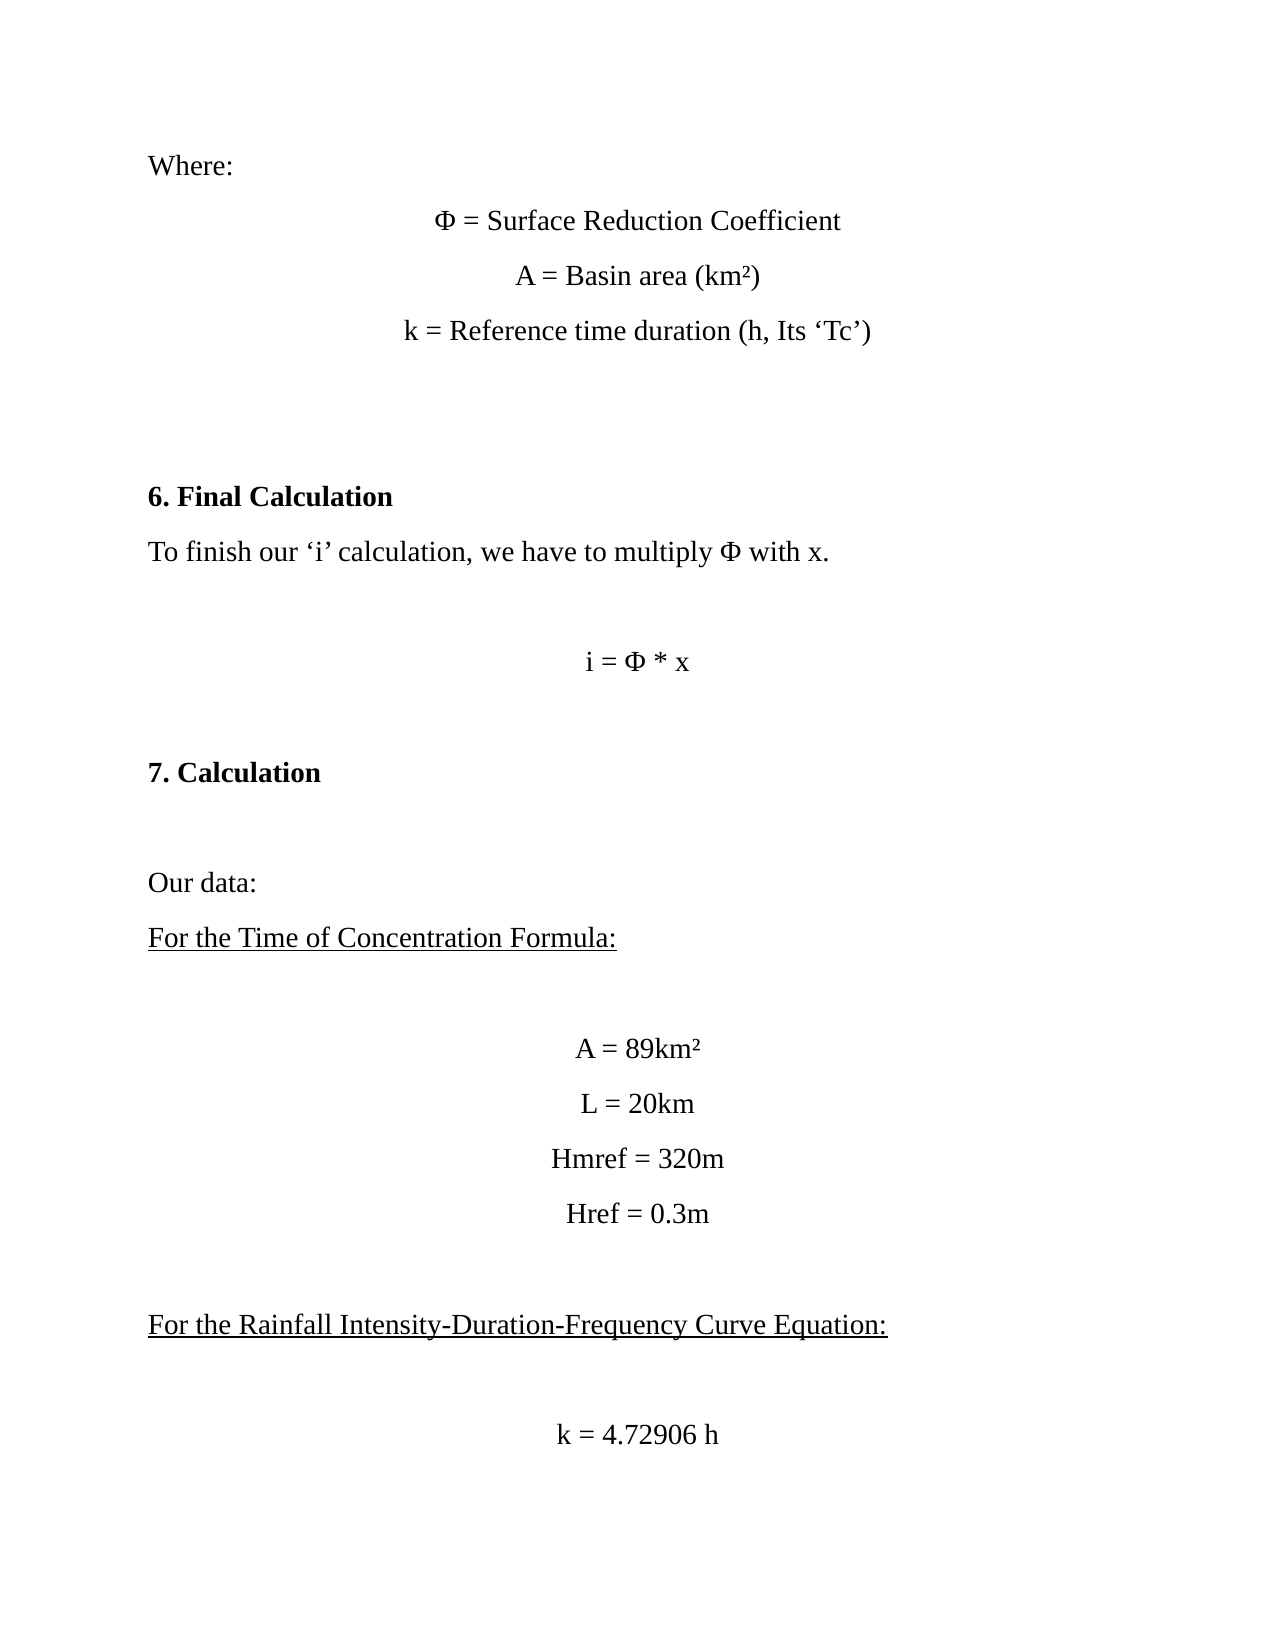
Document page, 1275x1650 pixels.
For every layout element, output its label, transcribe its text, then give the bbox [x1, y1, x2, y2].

text To finish our ‘i’ calculation, we have to multiply Φ with x. [148, 534, 1127, 568]
text k = Reference time duration (h, Its ‘Tc’) [148, 313, 1127, 347]
text For the Rainfall Intensity-Duration-Frequency Curve Equation: [148, 1307, 1127, 1341]
text Where: [148, 148, 1127, 181]
text Href = 0.3m [148, 1197, 1127, 1230]
text 7. Calculation [148, 755, 1127, 788]
text Φ = Surface Reduction Coefficient [148, 203, 1127, 236]
text L = 20km [148, 1086, 1127, 1120]
text Hmref = 320m [148, 1141, 1127, 1175]
text A = 89km² [148, 1031, 1127, 1064]
text A = Basin area (km²) [148, 258, 1127, 292]
text i = Φ * x [148, 644, 1127, 678]
text 6. Final Calculation [148, 479, 1127, 512]
text k = 4.72906 h [148, 1417, 1127, 1451]
text Our data: [148, 865, 1127, 899]
text For the Time of Concentration Formula: [148, 921, 1127, 954]
